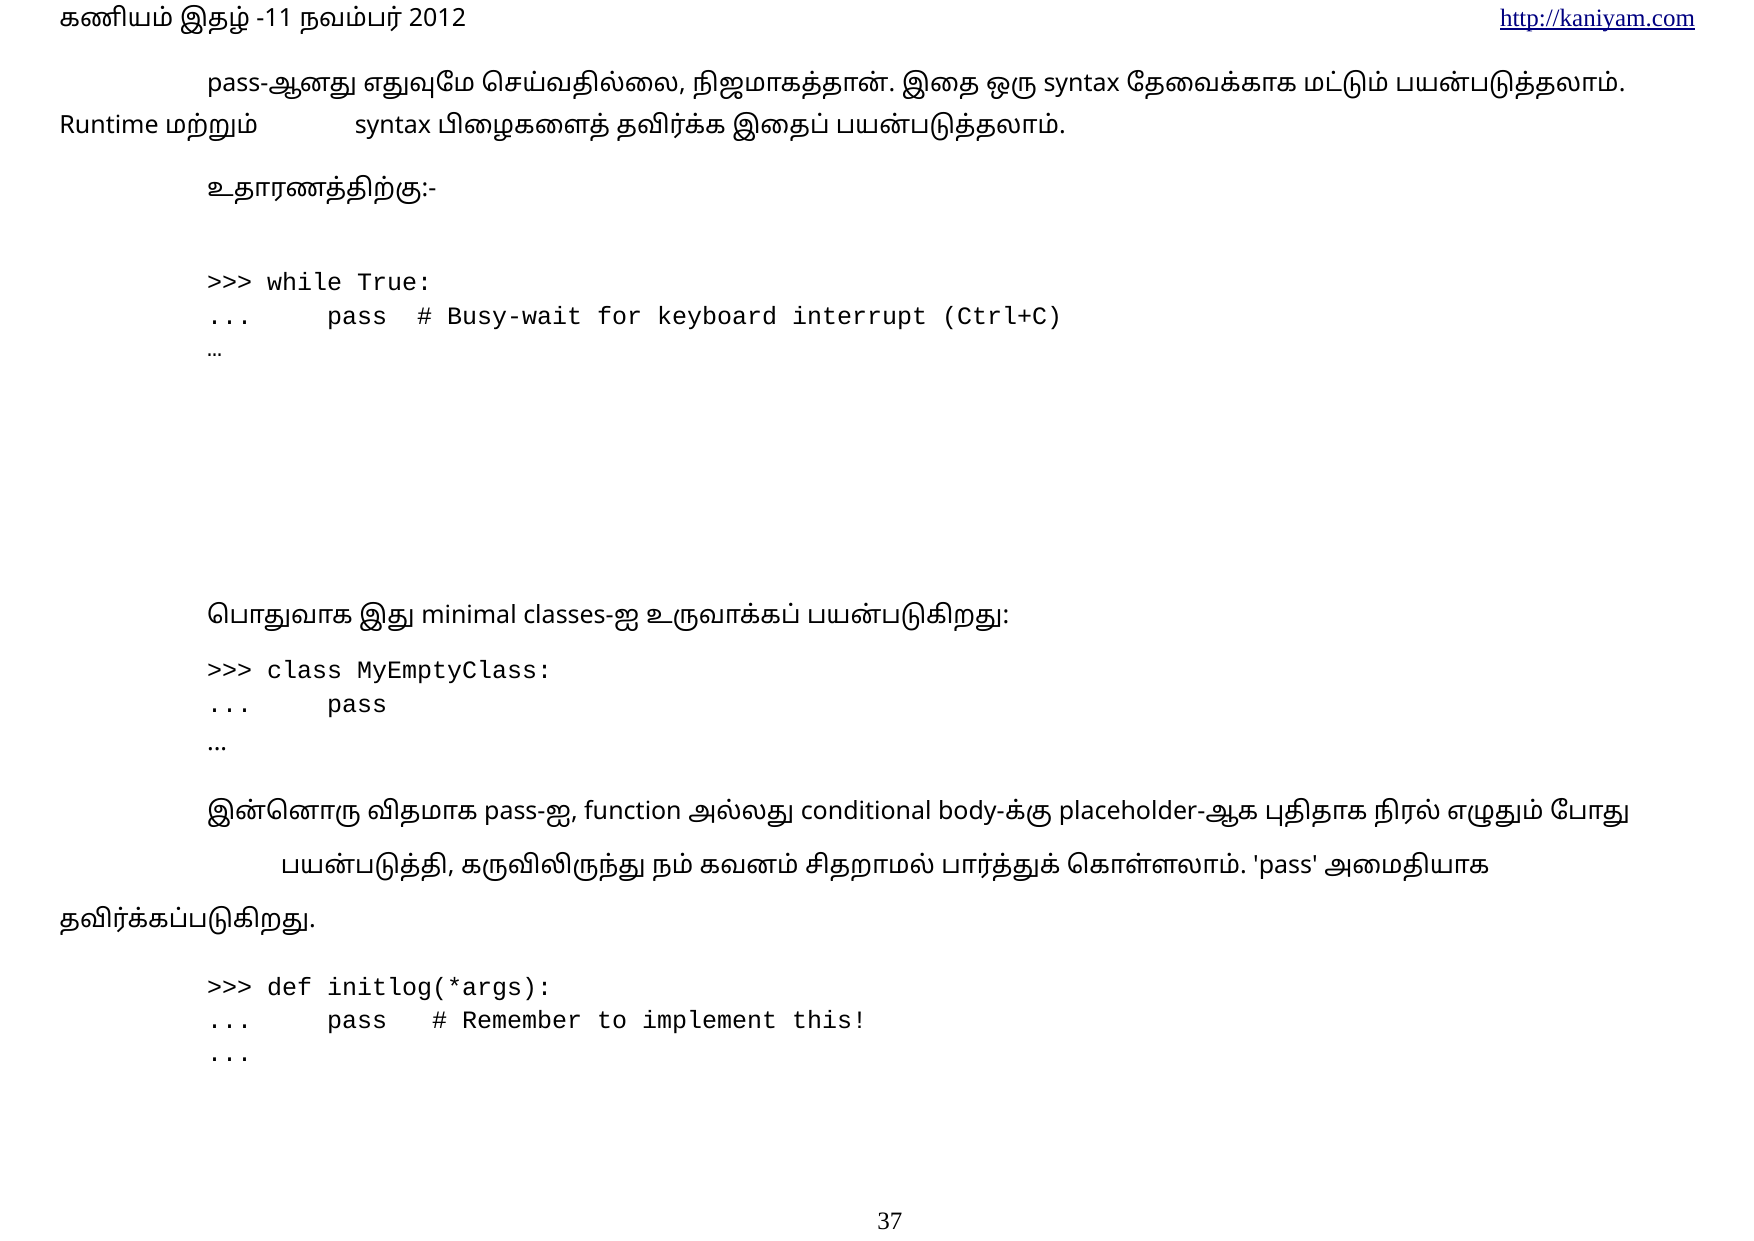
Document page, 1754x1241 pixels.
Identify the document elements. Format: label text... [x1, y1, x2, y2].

text >>> while True: [59, 264, 1695, 298]
text ... pass # Remember to implement this! [59, 1008, 1695, 1036]
text … [59, 336, 1695, 364]
text இன்னொரு விதமாக pass-ஐ, function அல்லது conditional body-க்கு placeholder-ஆக புதிதாக நிரல் எழுதும் போது பயன்படுத்தி, கருவிலிருந்து நம் கவனம் சிதறாமல் பார்த்துக் கொள்ளலாம். 'pass' அமைதியாக தவிர்க்கப்படுகிறது. [59, 793, 1695, 937]
text உதாரணத்திற்கு:- [59, 170, 1695, 207]
text pass-ஆனது எதுவுமே செய்வதில்லை, நிஜமாகத்தான். இதை ஒரு syntax தேவைக்காக மட்டும் பயன்படுத்தலாம். Runtime மற்றும் syntax பிழைகளைத் தவிர்க்க இதைப் பயன்படுத்தலாம். [59, 64, 1695, 143]
text >>> def initlog(*args): [59, 968, 1695, 1003]
text ... [59, 1040, 1695, 1069]
text பொதுவாக இது minimal classes-ஐ உருவாக்கப் பயன்படுகிறது: [59, 597, 1695, 634]
text ... [59, 724, 1695, 758]
text ... pass [59, 691, 1695, 720]
text ... pass # Busy-wait for keyboard interrupt (Ctrl+C) [59, 303, 1695, 332]
text >>> class MyEmptyClass: [59, 652, 1695, 686]
